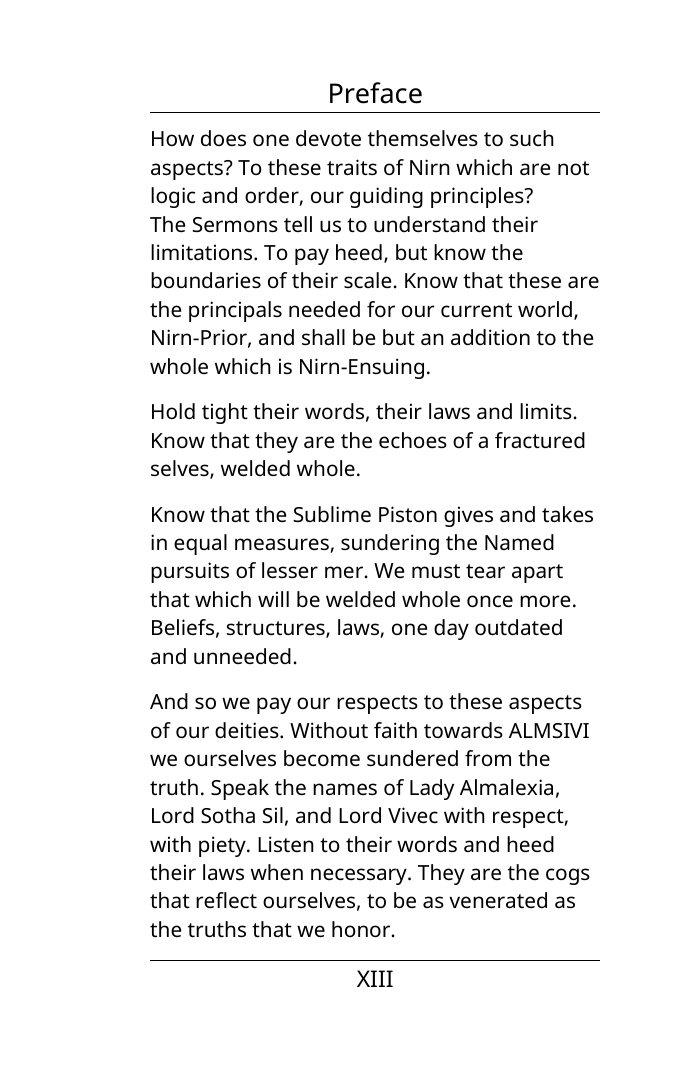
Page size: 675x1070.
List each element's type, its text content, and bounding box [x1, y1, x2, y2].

text How does one devote themselves to such aspects? To these traits of Nirn which are not logic and order, our guiding principles? The Sermons tell us to understand their limitations. To pay heed, but know the boundaries of their scale. Know that these are the principals needed for our current world, Nirn-Prior, and shall be but an addition to the whole which is Nirn-Ensuing. [150, 124, 600, 380]
text Hold tight their words, their laws and limits. Know that they are the echoes of a fractured selves, welded whole. [150, 397, 600, 483]
text Know that the Sublime Piston gives and takes in equal measures, sundering the Named pursuits of lesser mer. We must tear apart that which will be welded whole once more. Beliefs, structures, laws, one day outdated and unneeded. [150, 500, 600, 670]
text And so we pay our respects to these aspects of our deities. Without faith towards ALMSIVI we ourselves become sundered from the truth. Speak the names of Lady Almalexia, Lord Sotha Sil, and Lord Vivec with respect, with piety. Listen to their words and heed their laws when necessary. They are the cogs that reflect ourselves, to be as venerated as the truths that we honor. [150, 687, 600, 943]
